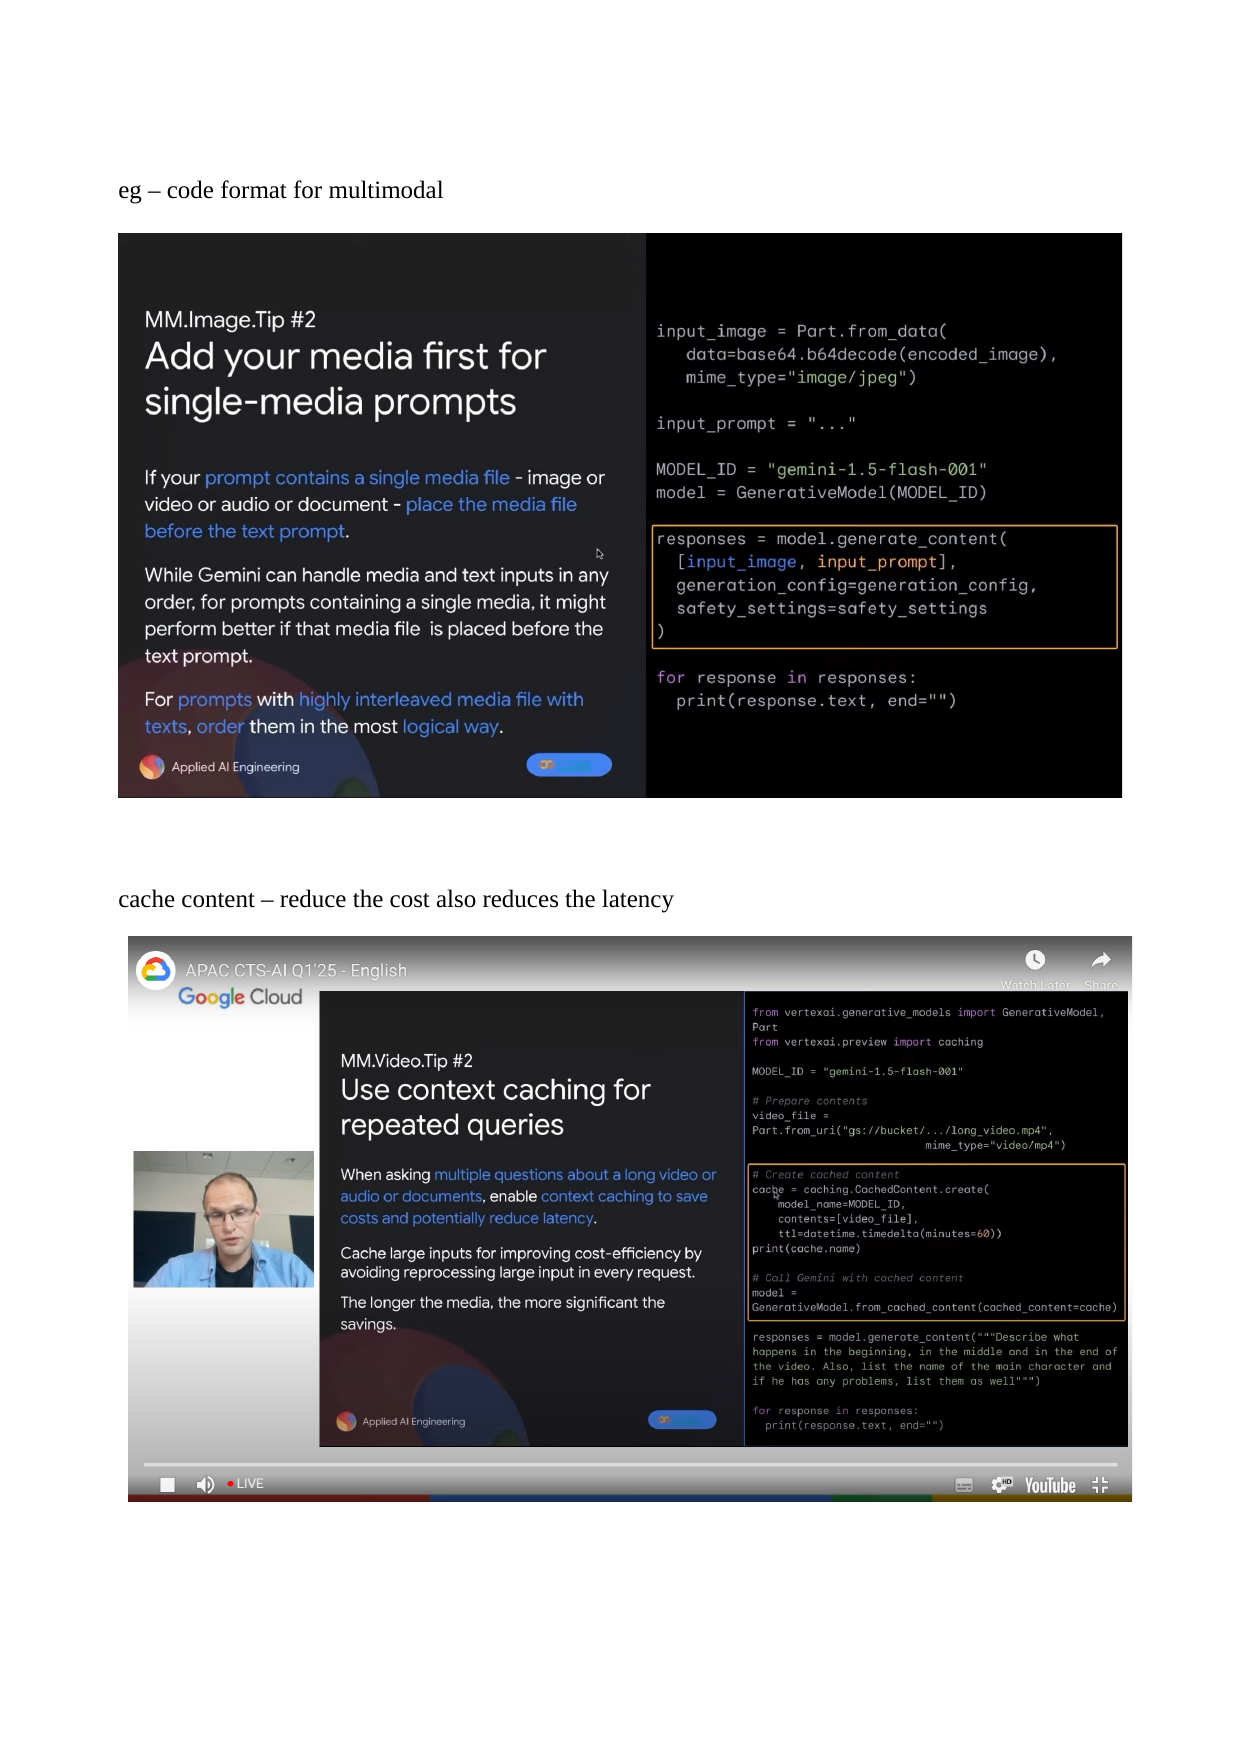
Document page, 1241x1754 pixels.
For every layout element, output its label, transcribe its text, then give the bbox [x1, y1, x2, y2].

text eg – code format for multimodal [118, 176, 1122, 204]
picture [118, 233, 1123, 798]
picture [128, 936, 1133, 1502]
text cache content – reduce the cost also reduces the latency [118, 798, 1122, 1617]
